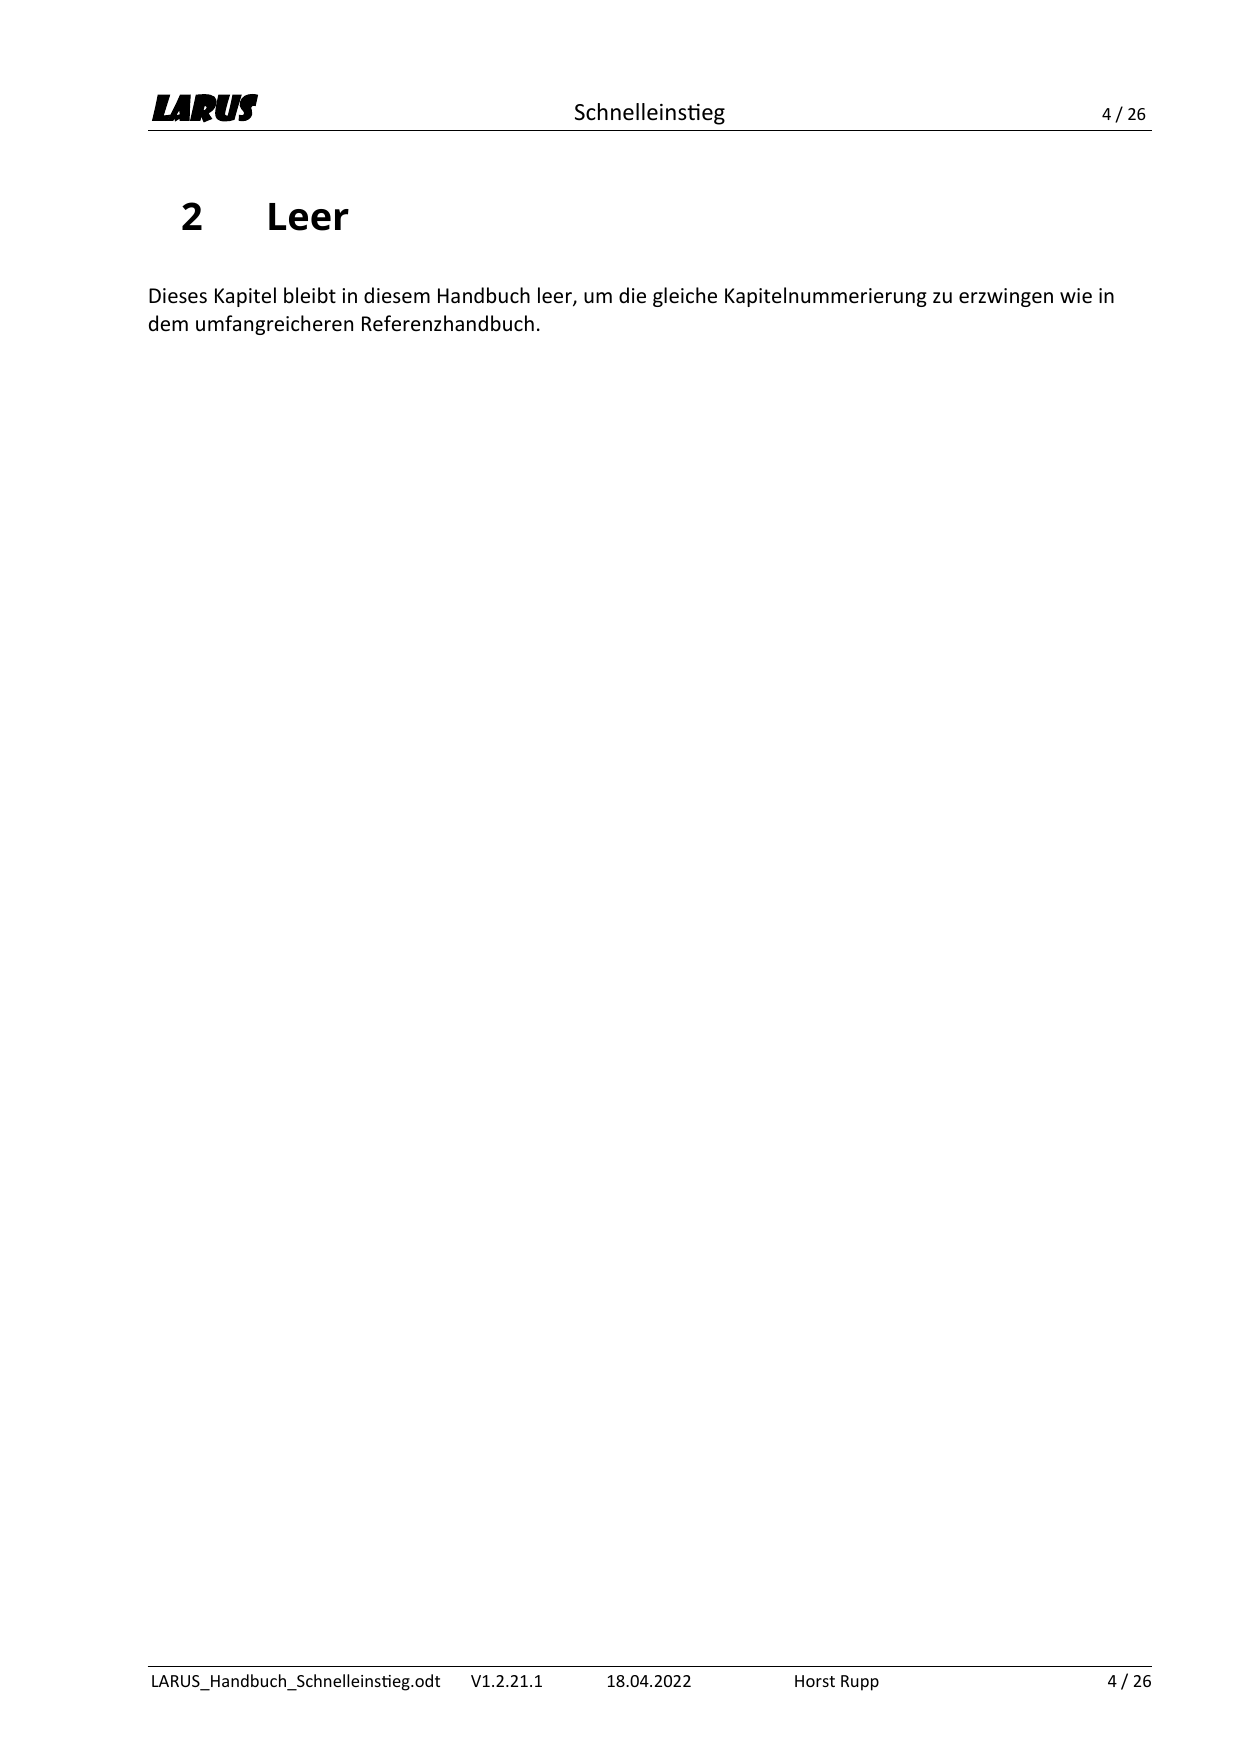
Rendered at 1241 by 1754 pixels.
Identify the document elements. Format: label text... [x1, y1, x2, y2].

text Dieses Kapitel bleibt in diesem Handbuch leer, um die gleiche Kapitelnummerierung zu erzwingen wie in dem umfangreicheren Referenzhandbuch. [148, 281, 1152, 337]
subtitle Leer [148, 155, 1128, 266]
